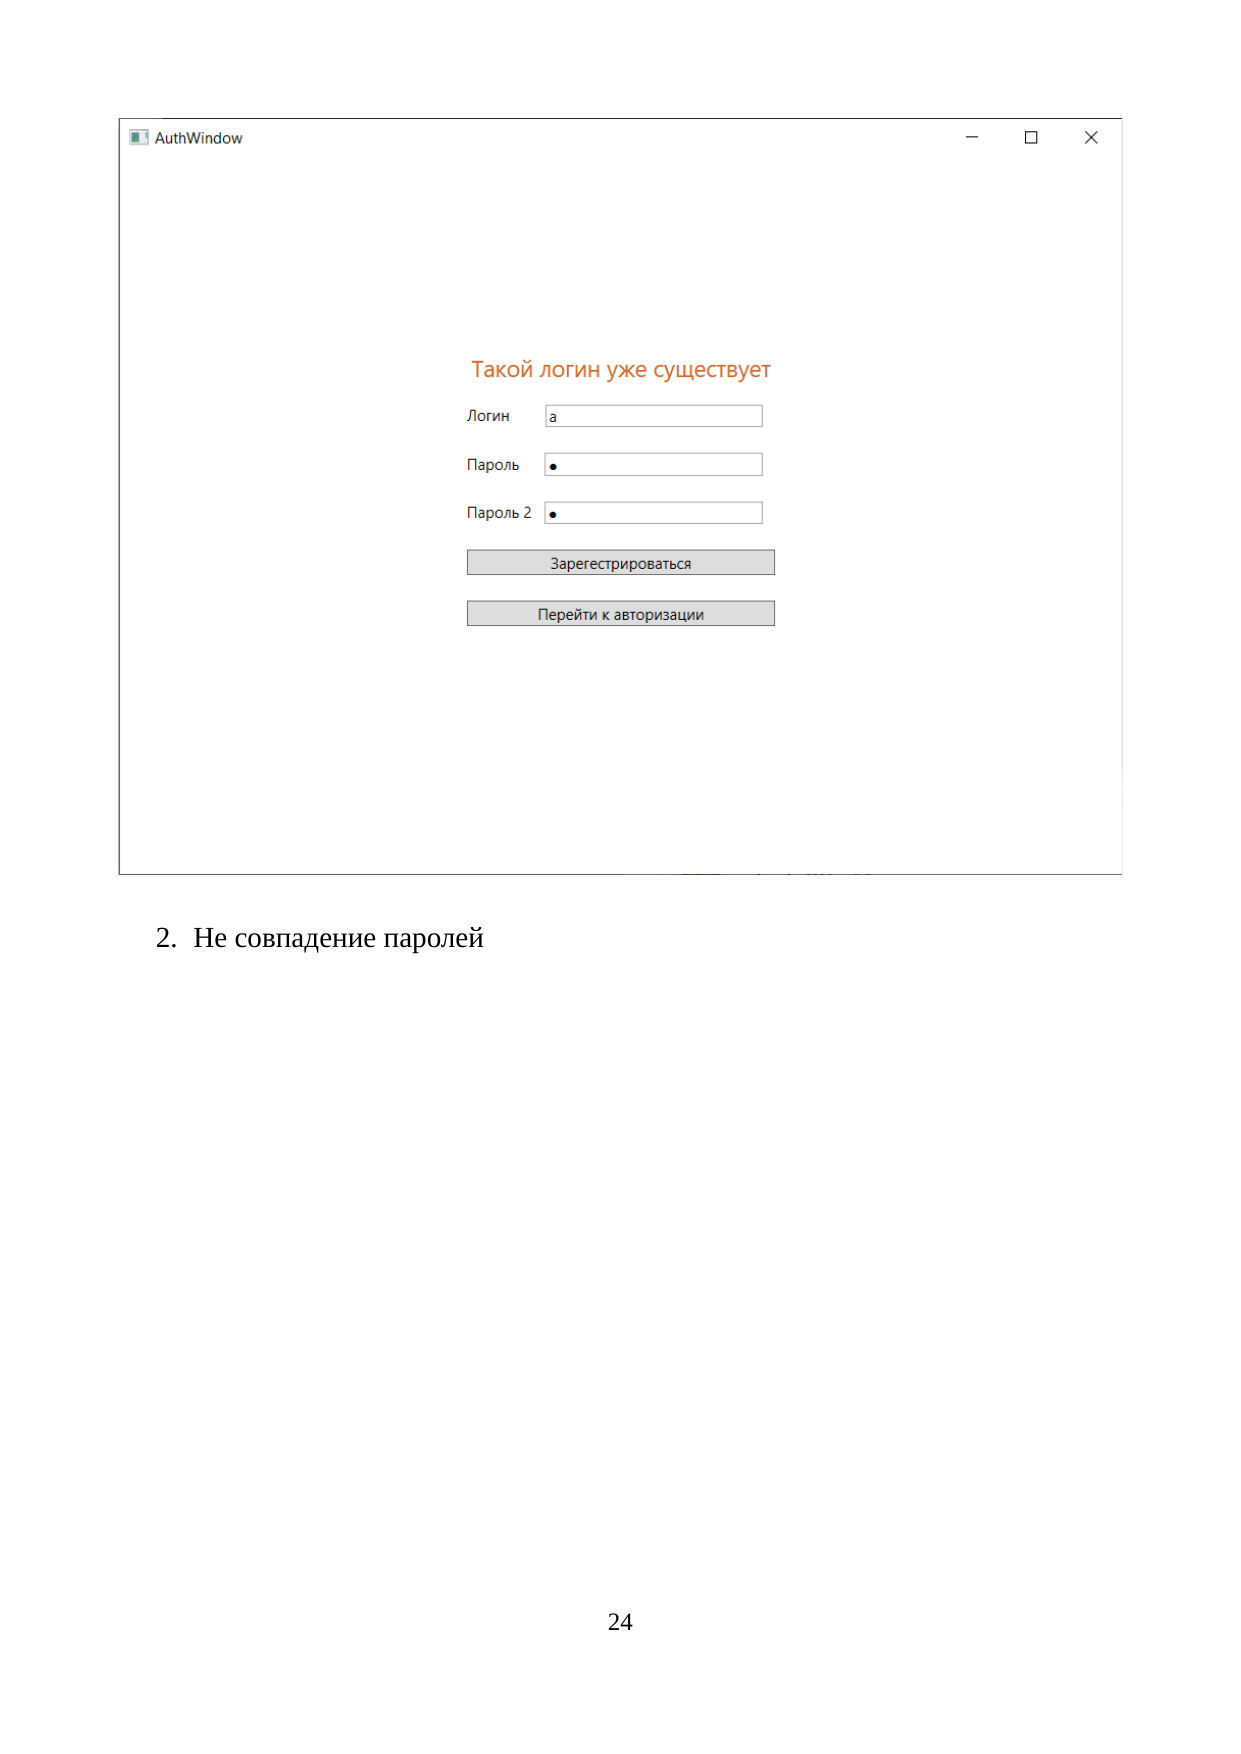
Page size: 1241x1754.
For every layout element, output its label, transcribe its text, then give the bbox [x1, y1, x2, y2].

picture [118, 118, 1123, 875]
list Не совпадение паролей [156, 921, 1122, 954]
